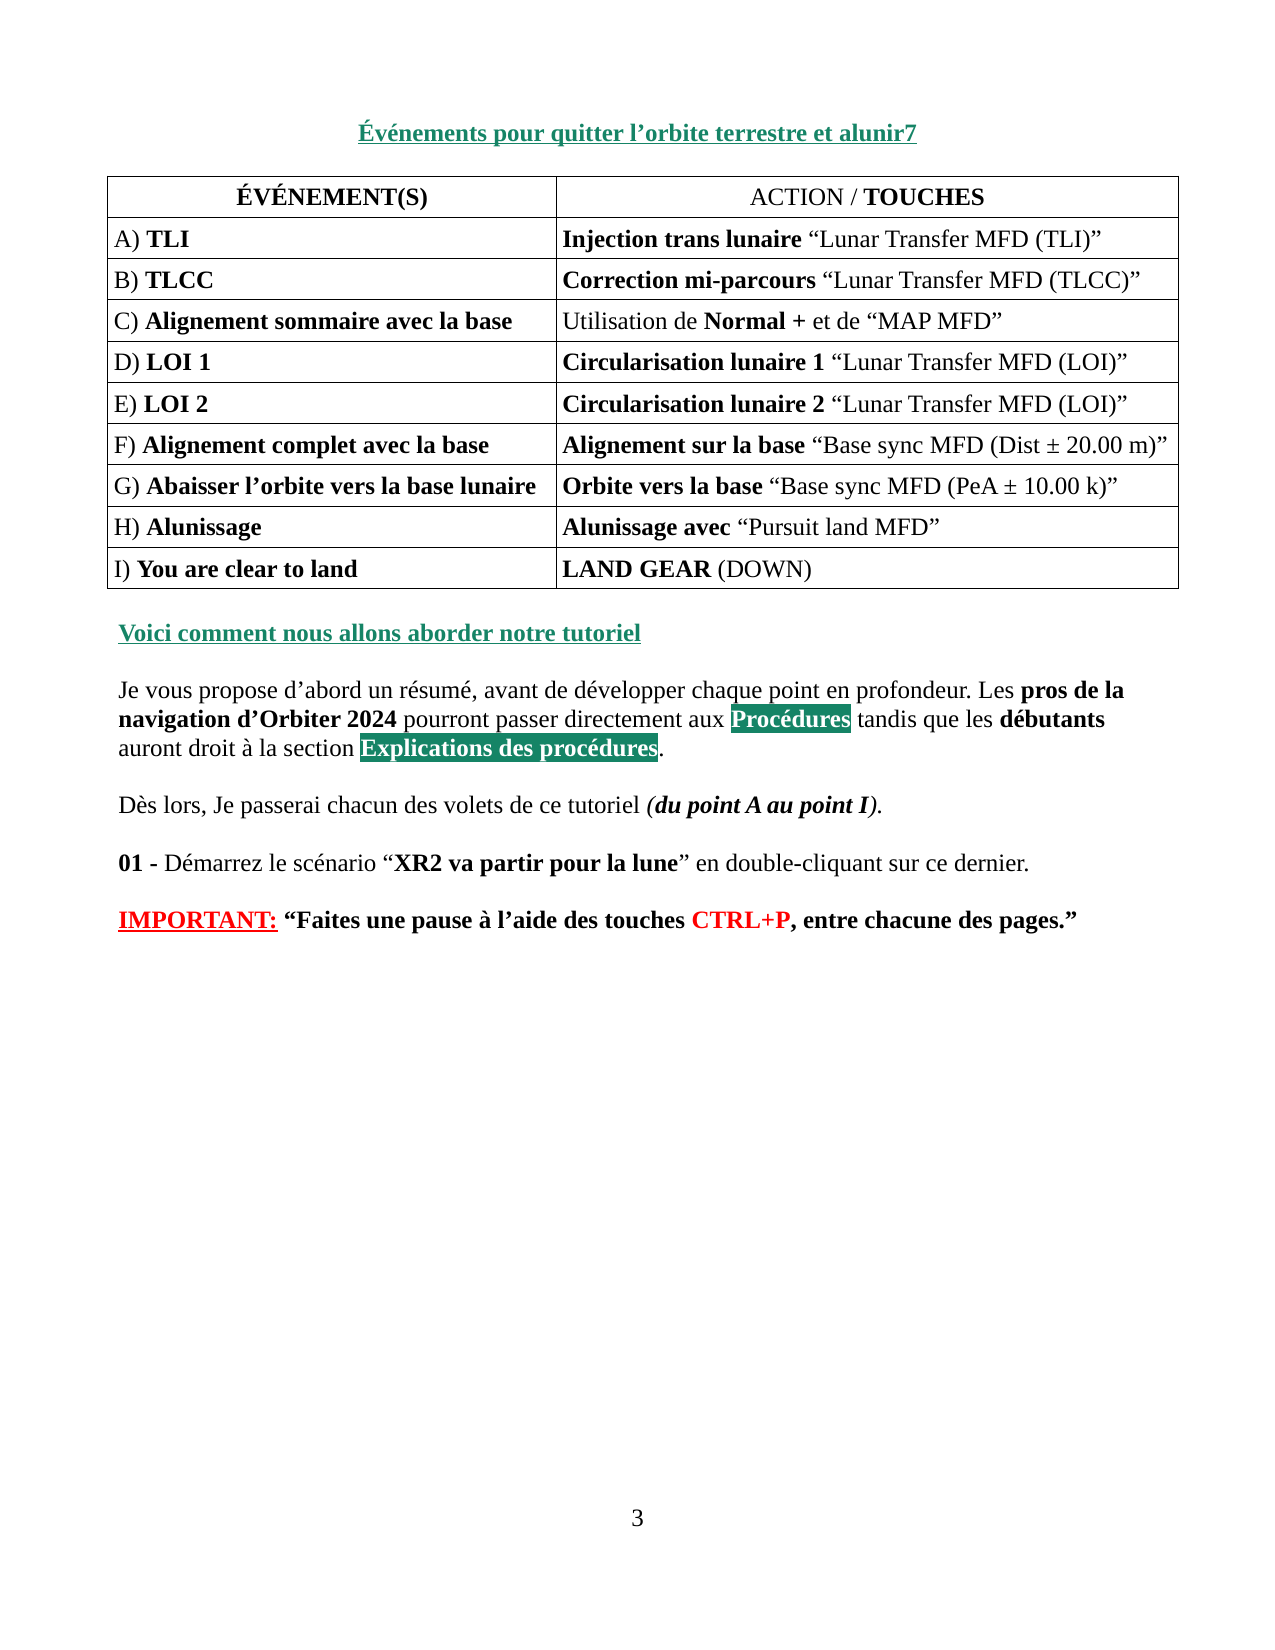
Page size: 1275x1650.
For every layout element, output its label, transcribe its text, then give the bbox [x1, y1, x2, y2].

table_cell A) TLI [108, 218, 556, 258]
table_cell Orbite vers la base “Base sync MFD (PeA ± 10.00 k)” [557, 465, 1178, 506]
table_cell Circularisation lunaire 1 “Lunar Transfer MFD (LOI)” [557, 342, 1178, 382]
table_header ÉVÉNEMENT(S) [108, 177, 556, 217]
text Événements pour quitter l’orbite terrestre et alunir7 [118, 118, 1157, 147]
text 01 - Démarrez le scénario “XR2 va partir pour la lune” en double-cliquant sur ce dernier. [118, 848, 1157, 877]
table_cell G) Abaisser l’orbite vers la base lunaire [108, 465, 556, 506]
table_cell Utilisation de Normal + et de “MAP MFD” [557, 300, 1178, 341]
table_cell LAND GEAR (DOWN) [557, 548, 1178, 588]
table_cell E) LOI 2 [108, 383, 556, 423]
table_cell Circularisation lunaire 2 “Lunar Transfer MFD (LOI)” [557, 383, 1178, 423]
table_cell F) Alignement complet avec la base [108, 424, 556, 464]
text IMPORTANT: “Faites une pause à l’aide des touches CTRL+P, entre chacune des pages.” [118, 905, 1157, 934]
table_cell I) You are clear to land [108, 548, 556, 588]
table_cell C) Alignement sommaire avec la base [108, 300, 556, 341]
text Je vous propose d’abord un résumé, avant de développer chaque point en profondeur. Les pros de la navigation d’Orbiter 2024 pourront passer directement aux Procédures tandis que les débutants auront droit à la section Explications des procédures. [118, 675, 1157, 762]
table_cell B) TLCC [108, 259, 556, 299]
table_cell Correction mi-parcours “Lunar Transfer MFD (TLCC)” [557, 259, 1178, 299]
table_cell D) LOI 1 [108, 342, 556, 382]
table_cell H) Alunissage [108, 507, 556, 547]
table_header ACTION / TOUCHES [557, 177, 1178, 217]
table_cell Injection trans lunaire “Lunar Transfer MFD (TLI)” [557, 218, 1178, 258]
table_cell Alignement sur la base “Base sync MFD (Dist ± 20.00 m)” [557, 424, 1178, 464]
text Voici comment nous allons aborder notre tutoriel [118, 618, 1157, 647]
table_cell Alunissage avec “Pursuit land MFD” [557, 507, 1178, 547]
text Dès lors, Je passerai chacun des volets de ce tutoriel (du point A au point I). [118, 790, 1157, 819]
